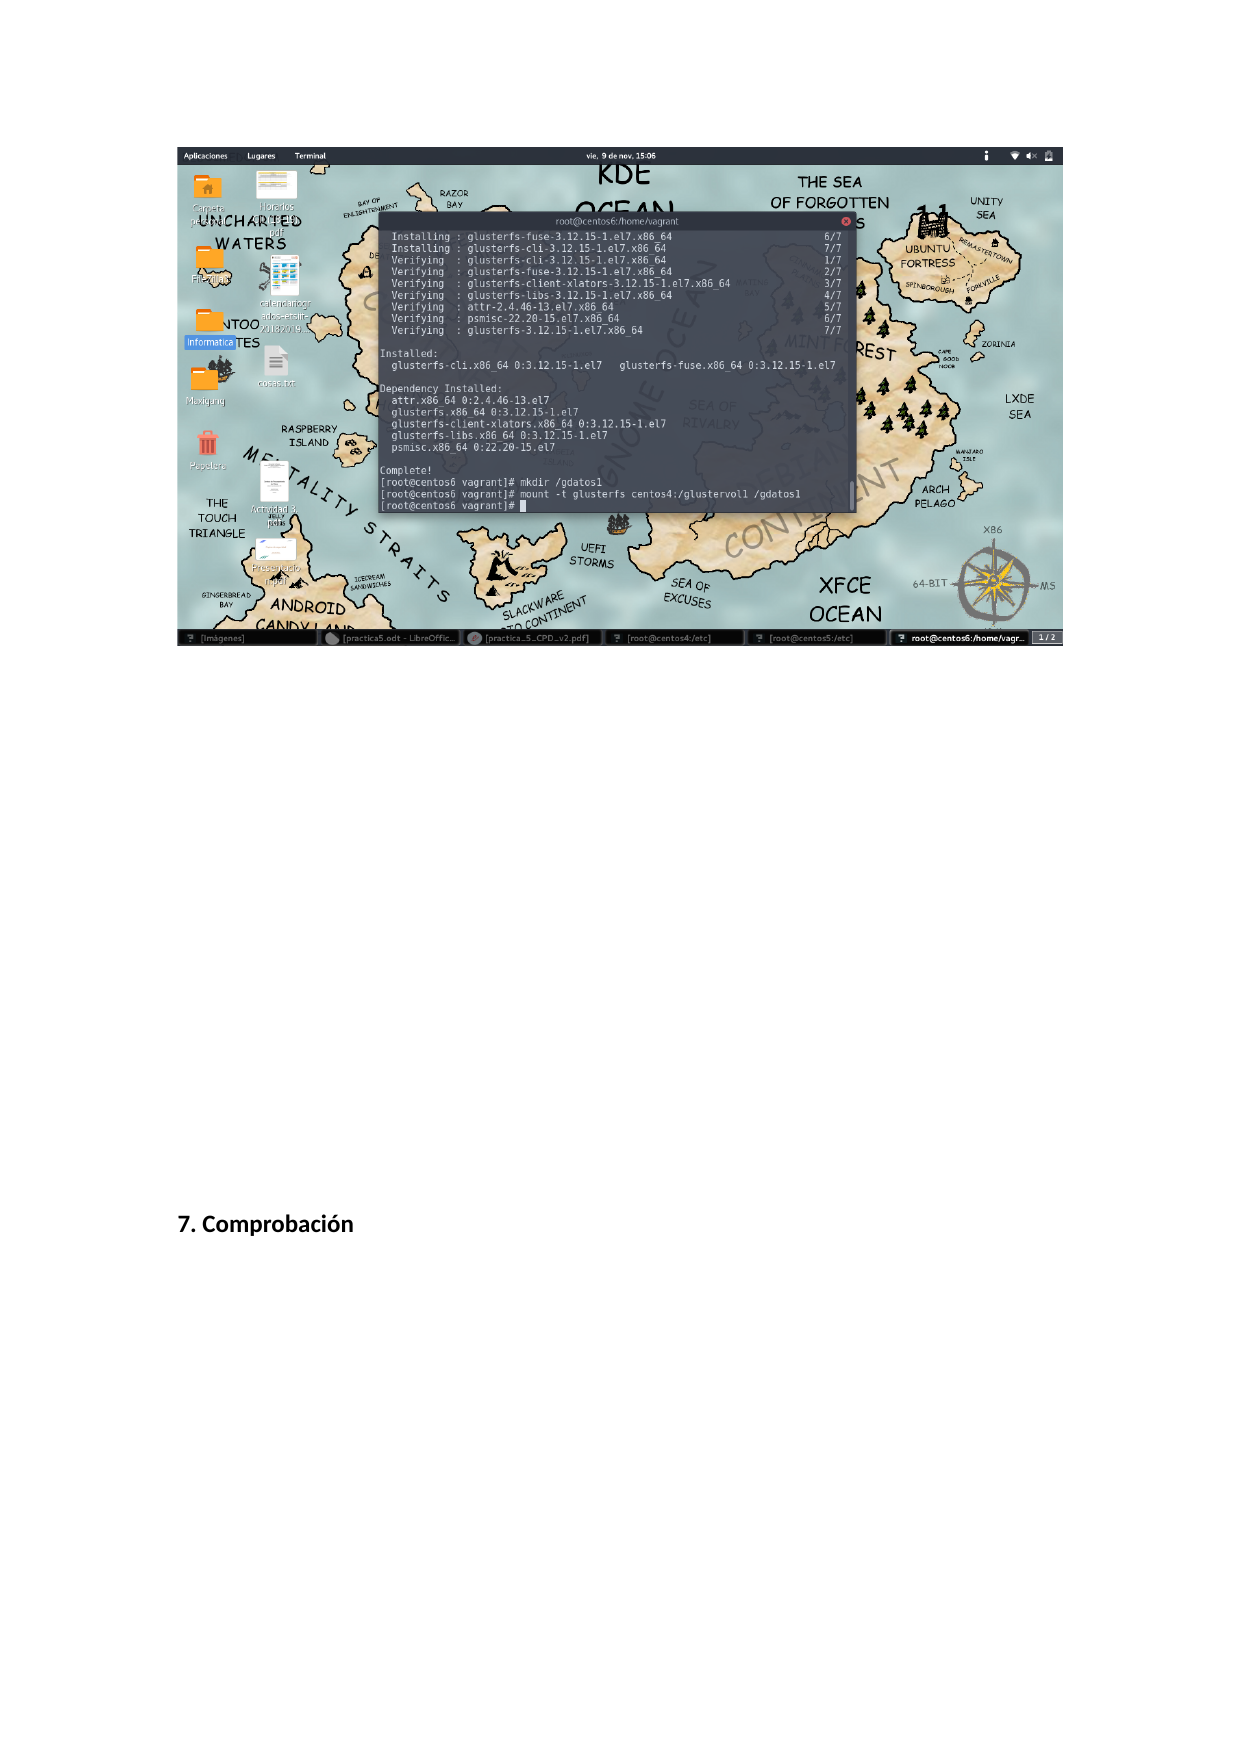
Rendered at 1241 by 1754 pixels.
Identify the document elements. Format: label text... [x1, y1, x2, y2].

text 7. Comprobación [177, 1208, 1063, 1239]
picture [177, 147, 1063, 646]
